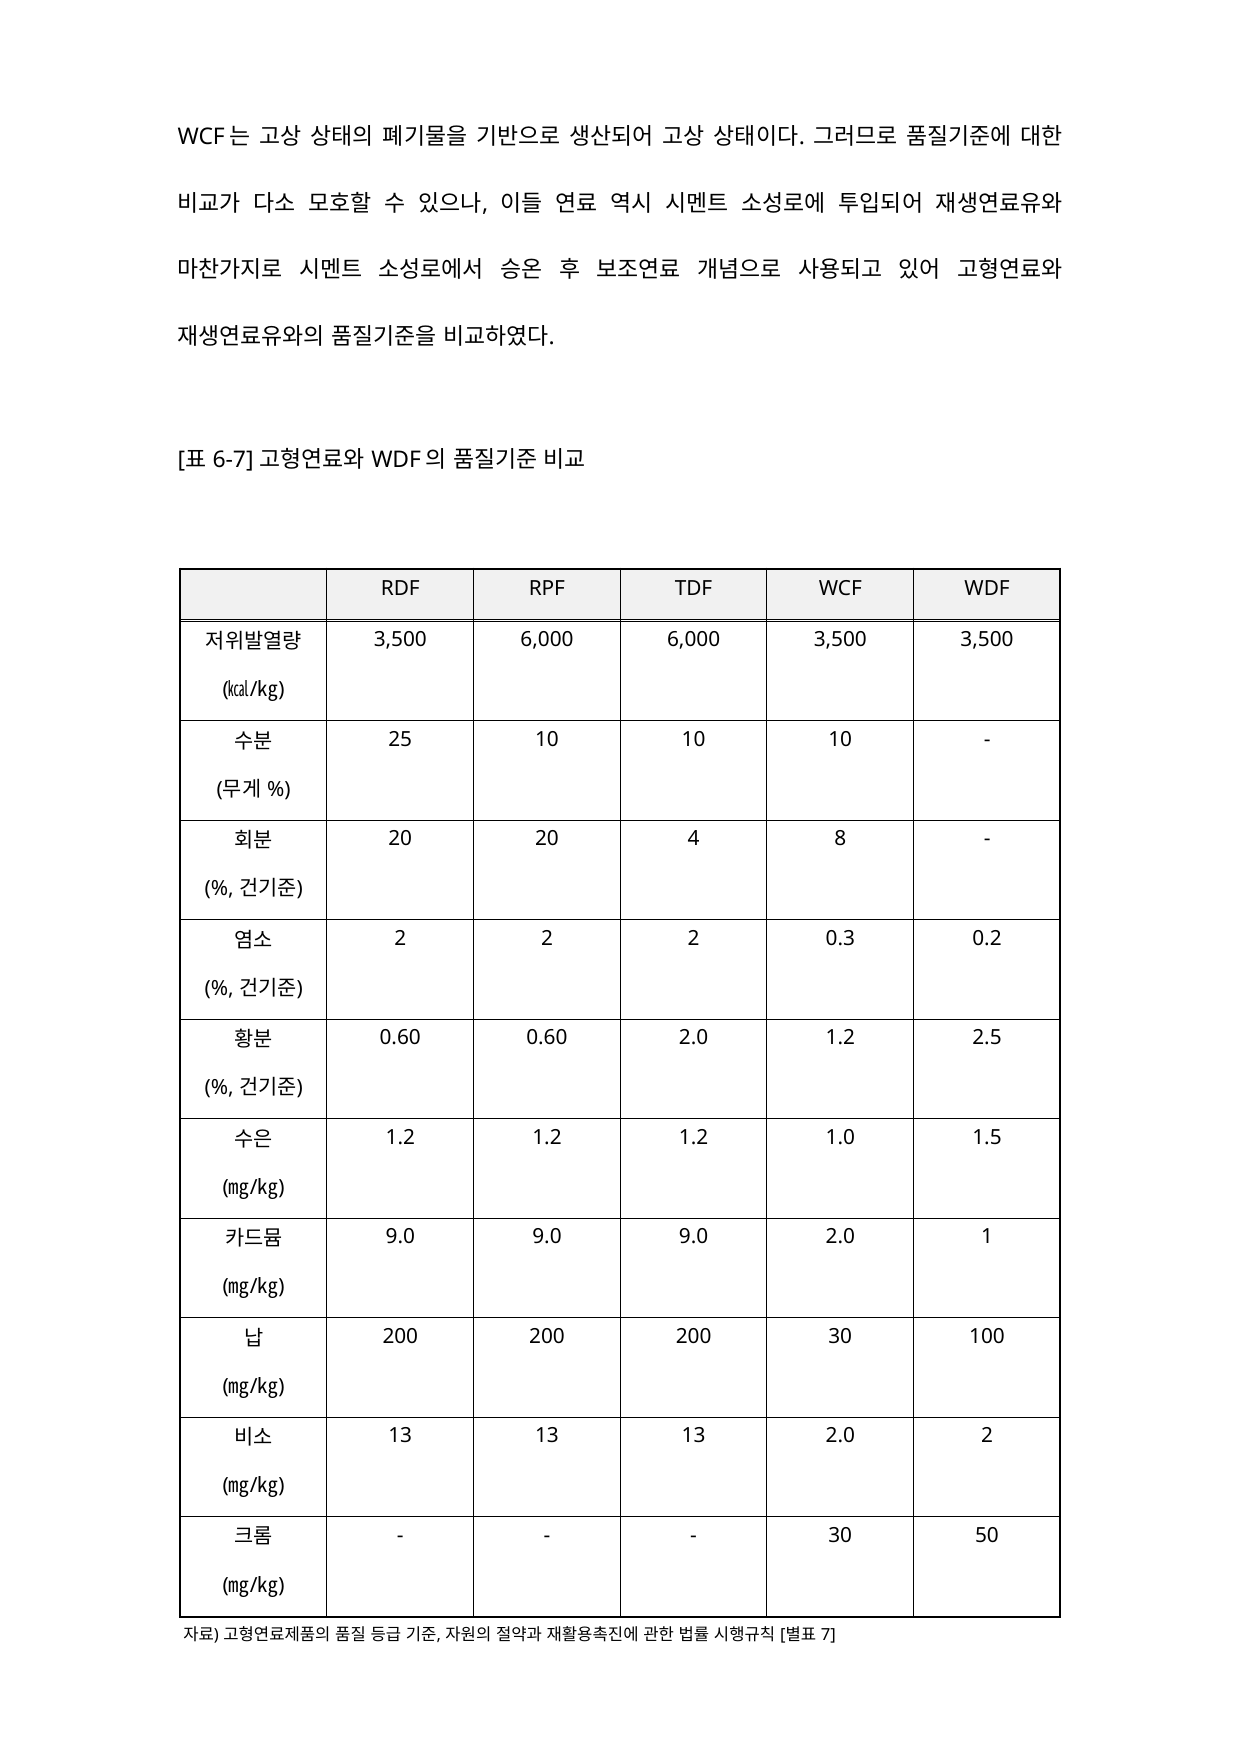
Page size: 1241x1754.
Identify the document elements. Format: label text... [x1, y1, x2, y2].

table_cell 0.3 [767, 920, 913, 1019]
table_cell 2.0 [767, 1418, 913, 1516]
table_cell 4 [621, 821, 766, 919]
table_cell 200 [474, 1318, 620, 1417]
table_cell 20 [327, 821, 473, 919]
table_cell 2 [327, 920, 473, 1019]
table_cell 1.2 [767, 1020, 913, 1118]
table_header WCF [767, 570, 913, 619]
table_cell 자료) 고형연료제품의 품질 등급 기준, 자원의 절약과 재활용촉진에 관한 법률 시행규칙 [별표 7] [180, 1618, 1060, 1660]
table_cell - [327, 1517, 473, 1616]
table_cell 크롬 (㎎/㎏) [181, 1517, 326, 1616]
table_cell 저위발열량 (㎉/㎏) [181, 622, 326, 720]
table_cell 2.0 [621, 1020, 766, 1118]
table_header RPF [474, 570, 620, 619]
table_cell 100 [914, 1318, 1059, 1417]
table_cell - [621, 1517, 766, 1616]
text [표 6-7] 고형연료와 WDF의 품질기준 비교 [177, 441, 1063, 474]
table_cell 납 (㎎/㎏) [181, 1318, 326, 1417]
table_cell - [914, 721, 1059, 820]
table_cell 2 [914, 1418, 1059, 1516]
table_cell 1.5 [914, 1119, 1059, 1218]
table_cell 1.0 [767, 1119, 913, 1218]
table_cell 10 [474, 721, 620, 820]
table_cell 0.60 [474, 1020, 620, 1118]
table_cell 0.2 [914, 920, 1059, 1019]
table_cell 10 [621, 721, 766, 820]
table_cell 20 [474, 821, 620, 919]
table_cell 2 [621, 920, 766, 1019]
table_cell 황분 (%, 건기준) [181, 1020, 326, 1118]
table_cell 2.5 [914, 1020, 1059, 1118]
table_cell 13 [621, 1418, 766, 1516]
table_cell - [914, 821, 1059, 919]
text WCF는 고상 상태의 폐기물을 기반으로 생산되어 고상 상태이다. 그러므로 품질기준에 대한 비교가 다소 모호할 수 있으나, 이들 연료 역시 시멘트 소성로에 투입되어 재생연료유와 마찬가지로 시멘트 소성로에서 승온 후 보조연료 개념으로 사용되고 있어 고형연료와 재생연료유와의 품질기준을 비교하였다. [177, 118, 1063, 351]
table_header RDF [327, 570, 473, 619]
table_cell 수은 (㎎/㎏) [181, 1119, 326, 1218]
table_cell 30 [767, 1318, 913, 1417]
table_cell 50 [914, 1517, 1059, 1616]
table_cell 2 [474, 920, 620, 1019]
table_cell 1.2 [474, 1119, 620, 1218]
table_cell 13 [327, 1418, 473, 1516]
table_cell 비소 (㎎/㎏) [181, 1418, 326, 1516]
table_cell 염소 (%, 건기준) [181, 920, 326, 1019]
table_header [181, 570, 326, 619]
table_cell 9.0 [474, 1219, 620, 1317]
table_cell 8 [767, 821, 913, 919]
table_cell 13 [474, 1418, 620, 1516]
table_cell 6,000 [621, 622, 766, 720]
table_cell 1 [914, 1219, 1059, 1317]
table_header TDF [621, 570, 766, 619]
table_cell 30 [767, 1517, 913, 1616]
table_cell 6,000 [474, 622, 620, 720]
table_cell - [474, 1517, 620, 1616]
table_cell 1.2 [621, 1119, 766, 1218]
table_cell 200 [621, 1318, 766, 1417]
table_cell 9.0 [621, 1219, 766, 1317]
table_cell 카드뮴 (㎎/㎏) [181, 1219, 326, 1317]
table_cell 200 [327, 1318, 473, 1417]
table_cell 회분 (%, 건기준) [181, 821, 326, 919]
table_cell 수분 (무게 %) [181, 721, 326, 820]
table_cell 3,500 [914, 622, 1059, 720]
table_cell 25 [327, 721, 473, 820]
table_cell 3,500 [767, 622, 913, 720]
table_cell 2.0 [767, 1219, 913, 1317]
table_header WDF [914, 570, 1059, 619]
table_cell 9.0 [327, 1219, 473, 1317]
table_cell 1.2 [327, 1119, 473, 1218]
table_cell 3,500 [327, 622, 473, 720]
table_cell 0.60 [327, 1020, 473, 1118]
table_cell 10 [767, 721, 913, 820]
